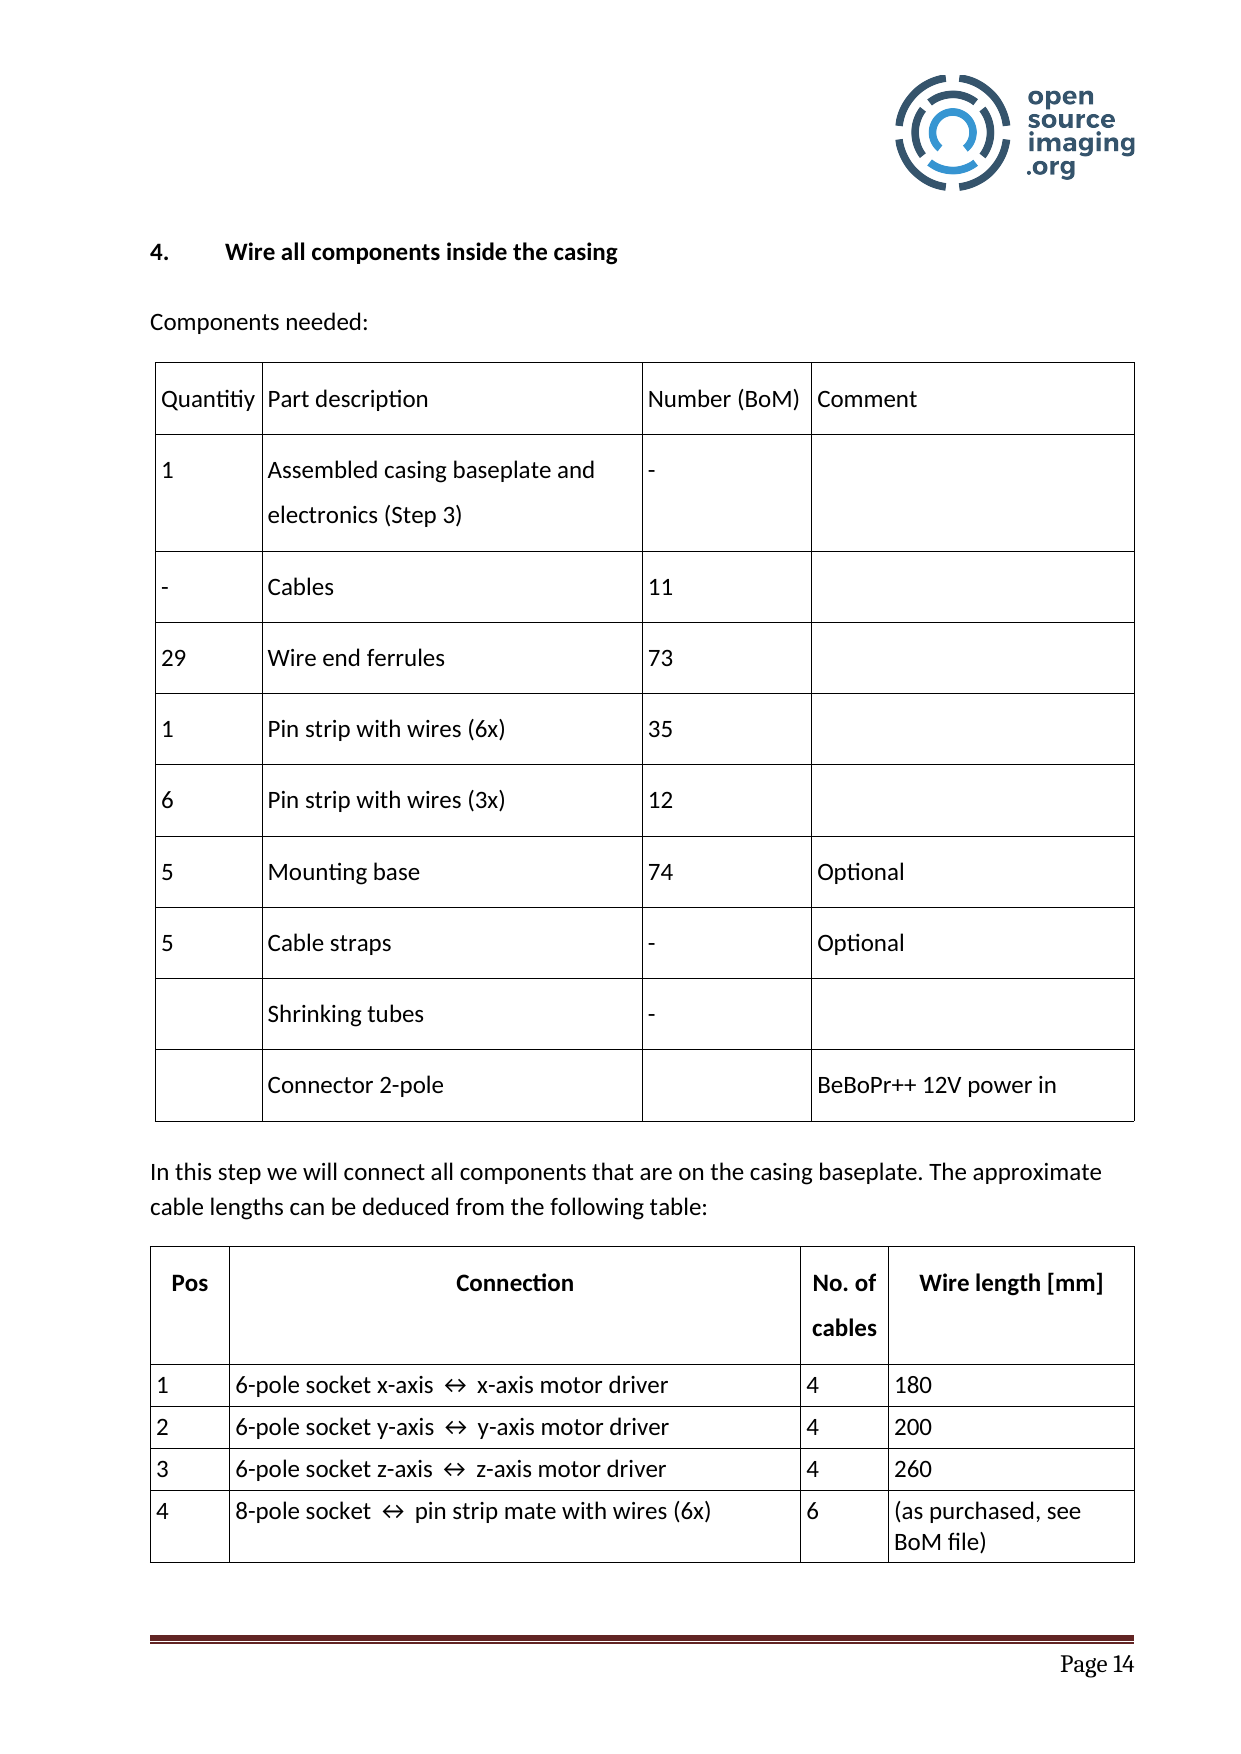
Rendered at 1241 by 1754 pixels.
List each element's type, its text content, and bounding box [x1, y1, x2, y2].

table_cell 260 [889, 1449, 1134, 1490]
table_cell 73 [643, 623, 811, 693]
table_cell 5 [156, 837, 262, 907]
table_cell [812, 765, 1134, 836]
table_cell - [643, 908, 811, 978]
table_cell Pin strip with wires (6x) [263, 694, 642, 764]
table_cell 12 [643, 765, 811, 836]
table_cell 1 [156, 694, 262, 764]
table_cell Optional [812, 908, 1134, 978]
table_cell [156, 1050, 262, 1121]
table_cell 6-pole socket x-axis ↔ x-axis motor driver [230, 1365, 800, 1406]
table_cell [812, 435, 1134, 551]
table_header Part description [263, 363, 642, 433]
list In this step we will connect all components that are on the casing baseplate. The approximate cable lengths can be deduced from the following table: [150, 1156, 1134, 1221]
table_header Wire length [mm] [889, 1247, 1134, 1363]
table_cell 4 [801, 1449, 888, 1490]
table_cell Shrinking tubes [263, 979, 642, 1049]
table_cell [812, 552, 1134, 622]
table_cell 5 [156, 908, 262, 978]
table_cell [812, 694, 1134, 764]
table_cell 4 [151, 1491, 229, 1562]
table_cell BeBoPr++ 12V power in [812, 1050, 1134, 1121]
table_cell 4 [801, 1365, 888, 1406]
table_cell 74 [643, 837, 811, 907]
table_header Connection [230, 1247, 800, 1363]
table_cell Connector 2-pole [263, 1050, 642, 1121]
table_cell [156, 979, 262, 1049]
table_header No. of cables [801, 1247, 888, 1363]
list Components needed: [150, 306, 1134, 337]
table_header Comment [812, 363, 1134, 433]
table_cell - [643, 979, 811, 1049]
table_cell Assembled casing baseplate and electronics (Step 3) [263, 435, 642, 551]
list Wire all components inside the casing [150, 236, 1134, 267]
table_cell - [156, 552, 262, 622]
table_cell Wire end ferrules [263, 623, 642, 693]
table_cell 200 [889, 1407, 1134, 1448]
table_cell [812, 623, 1134, 693]
table_cell 6-pole socket y-axis ↔ y-axis motor driver [230, 1407, 800, 1448]
table_cell Pin strip with wires (3x) [263, 765, 642, 836]
table_cell [643, 1050, 811, 1121]
picture [895, 75, 1135, 191]
table_cell 29 [156, 623, 262, 693]
table_cell Cables [263, 552, 642, 622]
table_cell - [643, 435, 811, 551]
table_cell 35 [643, 694, 811, 764]
table_cell [812, 979, 1134, 1049]
table_cell 1 [151, 1365, 229, 1406]
table_cell (as purchased, see BoM file) [889, 1491, 1134, 1562]
table_cell Mounting base [263, 837, 642, 907]
table_header Number (BoM) [643, 363, 811, 433]
table_header Pos [151, 1247, 229, 1363]
table_cell 1 [156, 435, 262, 551]
table_header Quantitiy [156, 363, 262, 433]
table_cell 8-pole socket ↔ pin strip mate with wires (6x) [230, 1491, 800, 1562]
table_cell 11 [643, 552, 811, 622]
table_cell 4 [801, 1407, 888, 1448]
table_cell Optional [812, 837, 1134, 907]
table_cell 3 [151, 1449, 229, 1490]
table_cell 6-pole socket z-axis ↔ z-axis motor driver [230, 1449, 800, 1490]
table_cell 6 [156, 765, 262, 836]
table_cell 6 [801, 1491, 888, 1562]
table_cell 180 [889, 1365, 1134, 1406]
table_cell Cable straps [263, 908, 642, 978]
table_cell 2 [151, 1407, 229, 1448]
